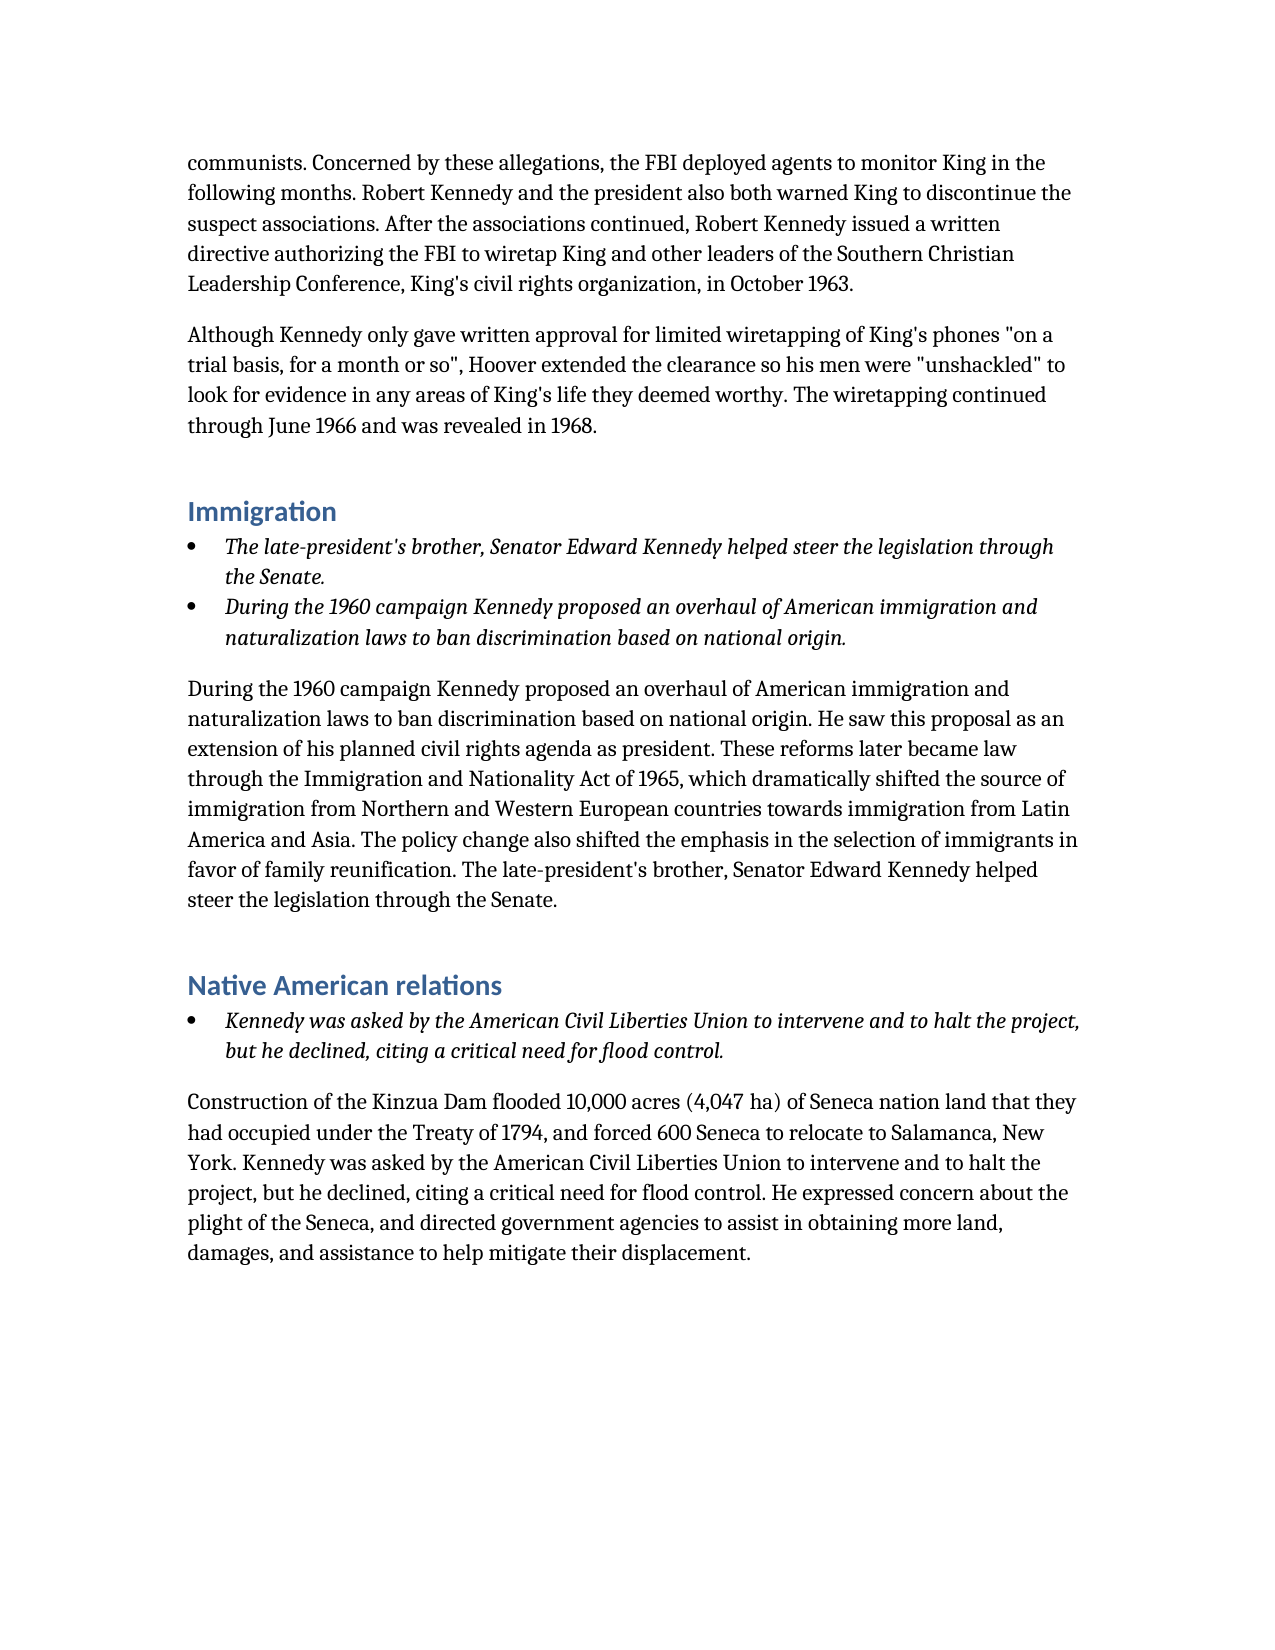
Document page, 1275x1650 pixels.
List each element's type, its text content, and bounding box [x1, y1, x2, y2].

list Kennedy was asked by the American Civil Liberties Union to intervene and to halt the project, but he declined, citing a critical need for flood control. [187, 1008, 1087, 1064]
subtitle Immigration [187, 493, 1087, 528]
text communists. Concerned by these allegations, the FBI deployed agents to monitor King in the following months. Robert Kennedy and the president also both warned King to discontinue the suspect associations. After the associations continued, Robert Kennedy issued a written directive authorizing the FBI to wiretap King and other leaders of the Southern Christian Leadership Conference, King's civil rights organization, in October 1963. [187, 150, 1087, 297]
list During the 1960 campaign Kennedy proposed an overhaul of American immigration and naturalization laws to ban discrimination based on national origin. [187, 594, 1087, 651]
text During the 1960 campaign Kennedy proposed an overhaul of American immigration and naturalization laws to ban discrimination based on national origin. He saw this proposal as an extension of his planned civil rights agenda as president. These reforms later became law through the Immigration and Nationality Act of 1965, which dramatically shifted the source of immigration from Northern and Western European countries towards immigration from Latin America and Asia. The policy change also shifted the emphasis in the selection of immigrants in favor of family reunification. The late-president's brother, Senator Edward Kennedy helped steer the legislation through the Senate. [187, 675, 1087, 913]
text Construction of the Kinzua Dam flooded 10,000 acres (4,047 ha) of Seneca nation land that they had occupied under the Treaty of 1794, and forced 600 Seneca to relocate to Salamanca, New York. Kennedy was asked by the American Civil Liberties Union to intervene and to halt the project, but he declined, citing a critical need for flood control. He expressed concern about the plight of the Seneca, and directed government agencies to assist in obtaining more land, damages, and assistance to help mitigate their displacement. [187, 1089, 1087, 1267]
list The late-president's brother, Senator Edward Kennedy helped steer the legislation through the Senate. [187, 534, 1087, 590]
subtitle Native American relations [187, 967, 1087, 1003]
text Although Kennedy only gave written approval for limited wiretapping of King's phones "on a trial basis, for a month or so", Hoover extended the clearance so his men were "unshackled" to look for evidence in any areas of King's life they deemed worthy. The wiretapping continued through June 1966 and was revealed in 1968. [187, 322, 1087, 439]
